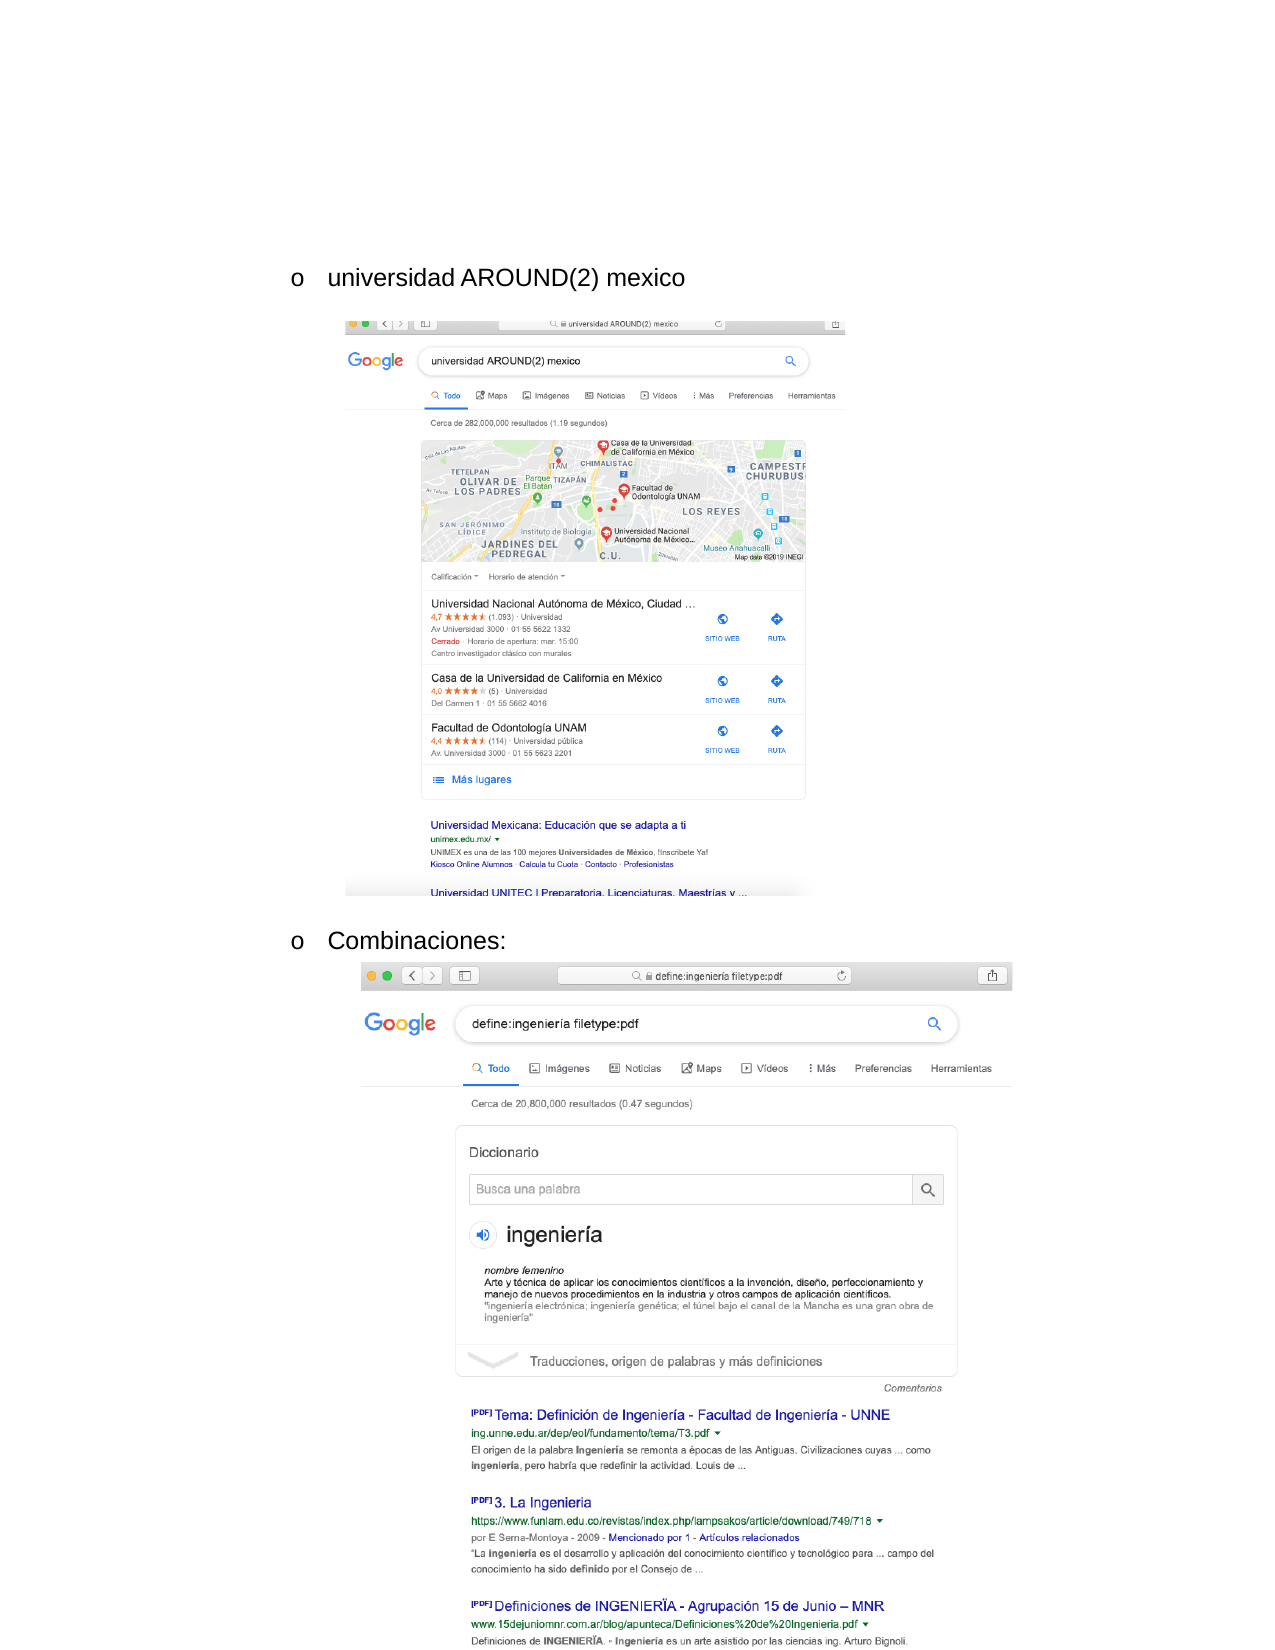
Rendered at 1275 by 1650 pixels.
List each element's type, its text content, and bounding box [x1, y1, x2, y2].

list universidad AROUND(2) mexico [290, 263, 1098, 293]
list Combinaciones: [290, 926, 1098, 957]
